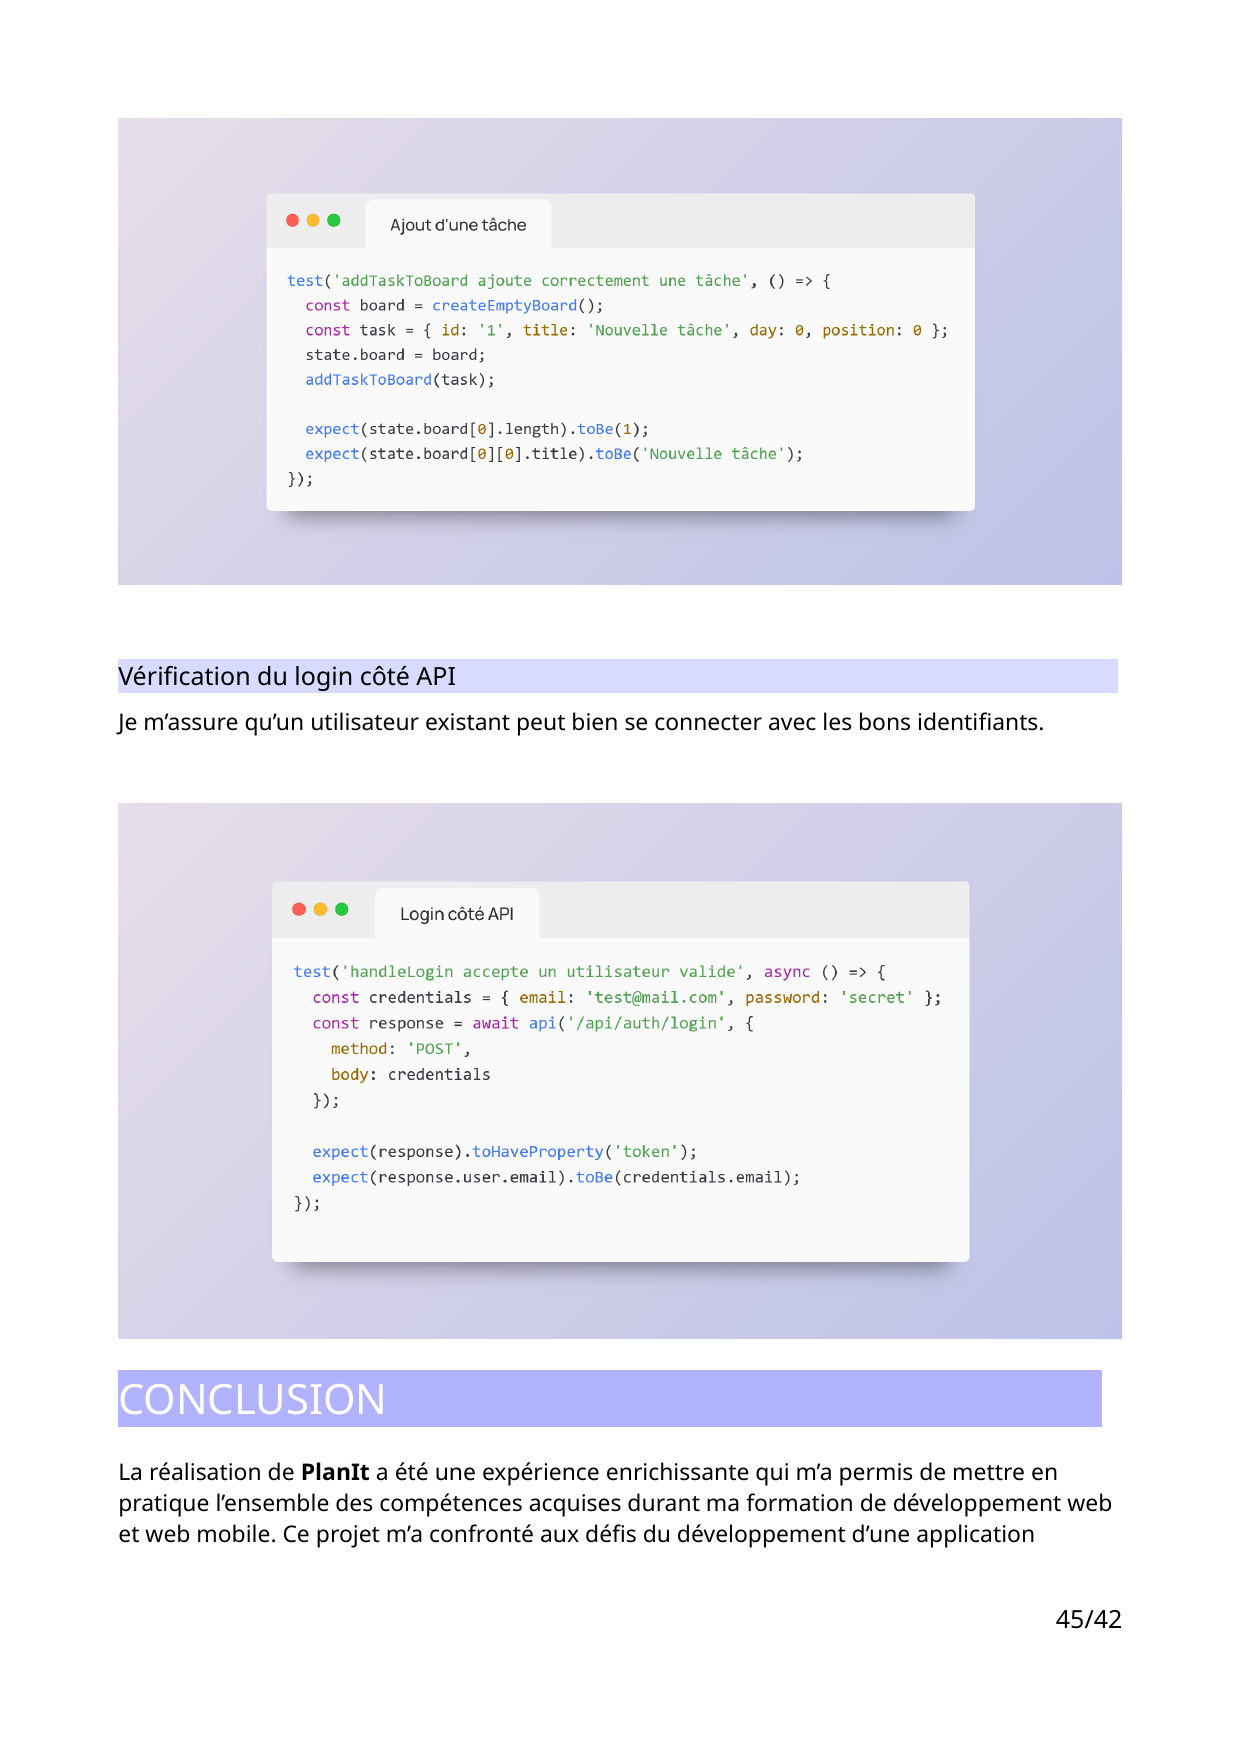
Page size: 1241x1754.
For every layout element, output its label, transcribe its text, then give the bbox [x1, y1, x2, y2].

subtitle Vérification du login côté API [118, 659, 1122, 693]
picture [118, 118, 1123, 585]
text CONCLUSION [118, 1370, 1122, 1427]
picture [118, 803, 1123, 1339]
text La réalisation de PlanIt a été une expérience enrichissante qui m’a permis de mettre en pratique l’ensemble des compétences acquises durant ma formation de développement web et web mobile. Ce projet m’a confronté aux défis du développement d’une application [118, 1456, 1122, 1549]
text Je m’assure qu’un utilisateur existant peut bien se connecter avec les bons identifiants. [118, 706, 1122, 737]
